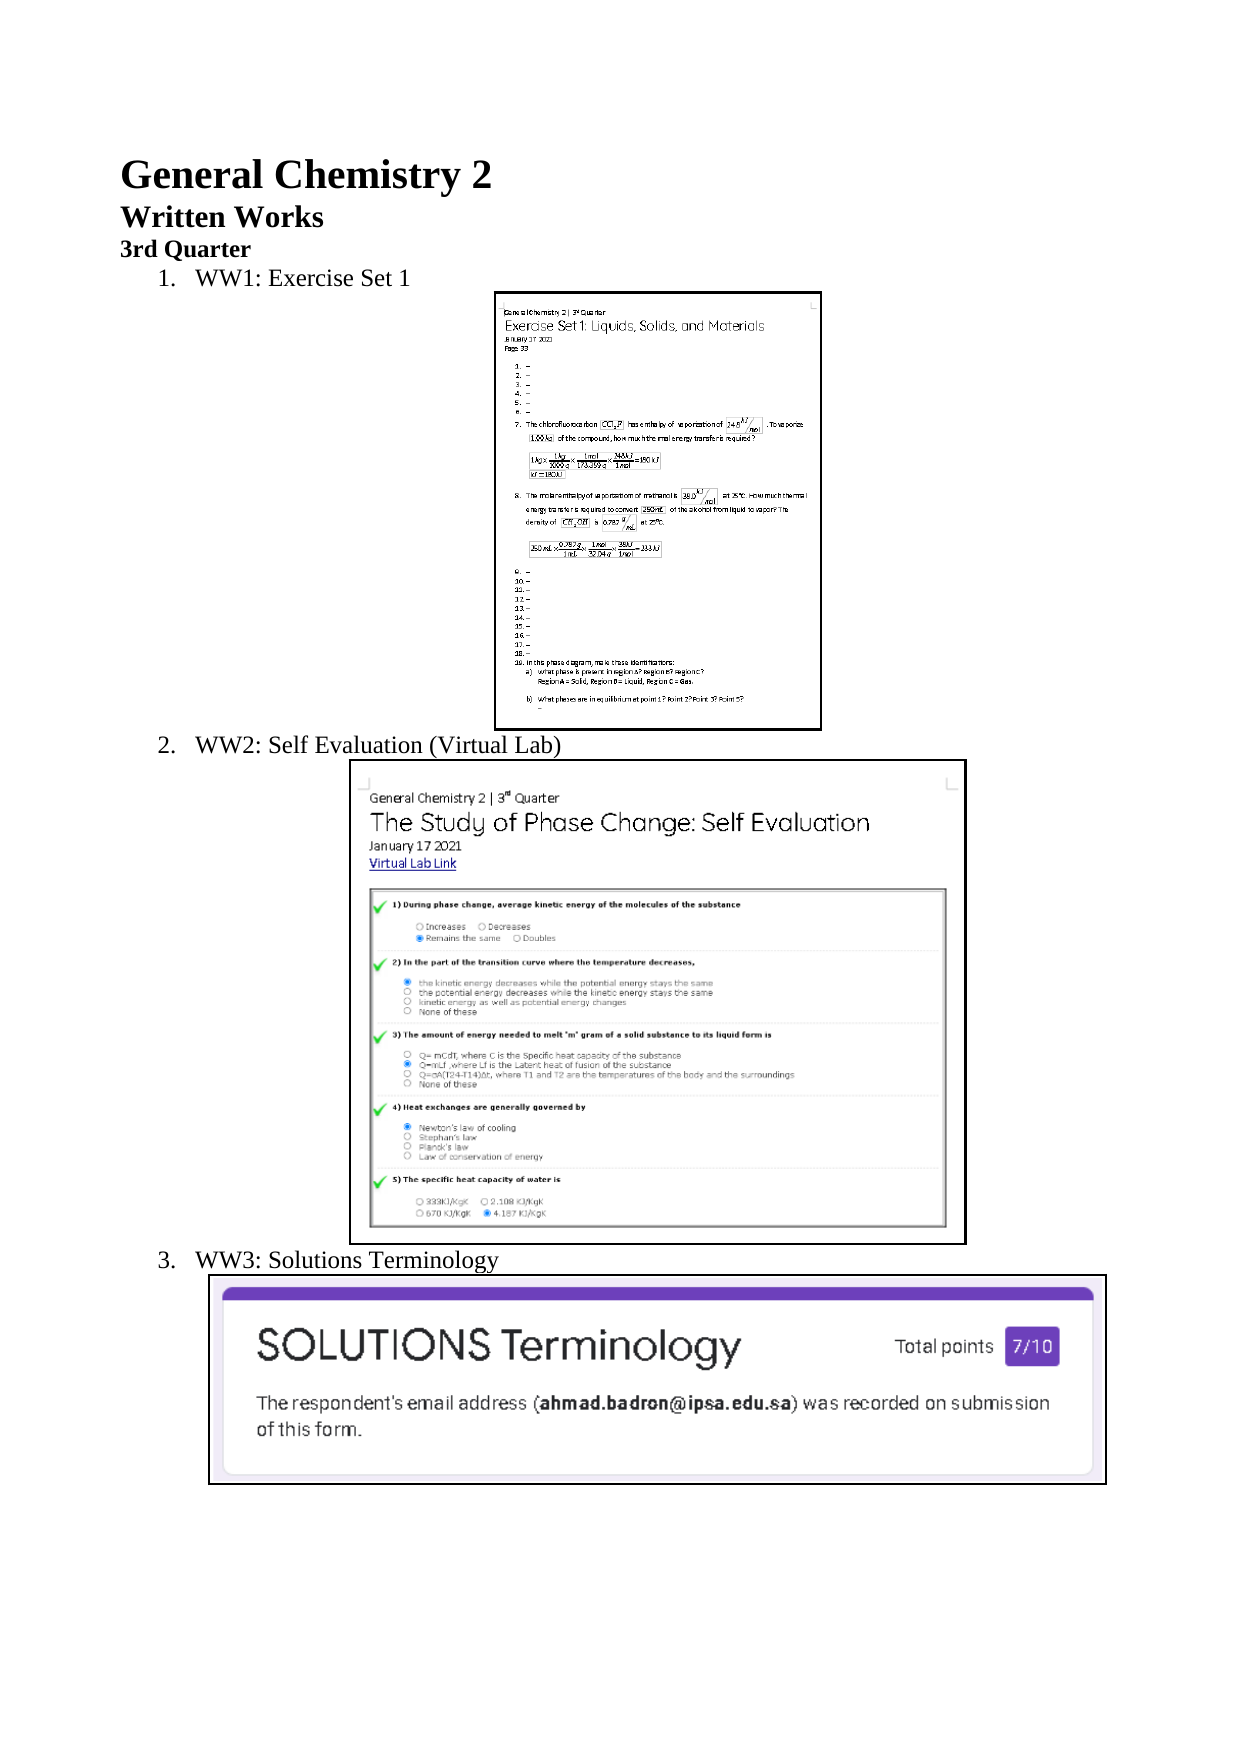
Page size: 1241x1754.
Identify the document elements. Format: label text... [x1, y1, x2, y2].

text 3rd Quarter [120, 234, 1120, 263]
list WW3: Solutions Terminology [157, 1245, 1120, 1273]
picture [498, 296, 817, 726]
list WW1: Exercise Set 1 [157, 263, 1120, 291]
list WW2: Self Evaluation (Virtual Lab) [157, 731, 1120, 759]
picture [353, 764, 962, 1240]
text General Chemistry 2 [120, 150, 1120, 198]
text Written Works [120, 198, 1120, 234]
picture [213, 1278, 1102, 1481]
